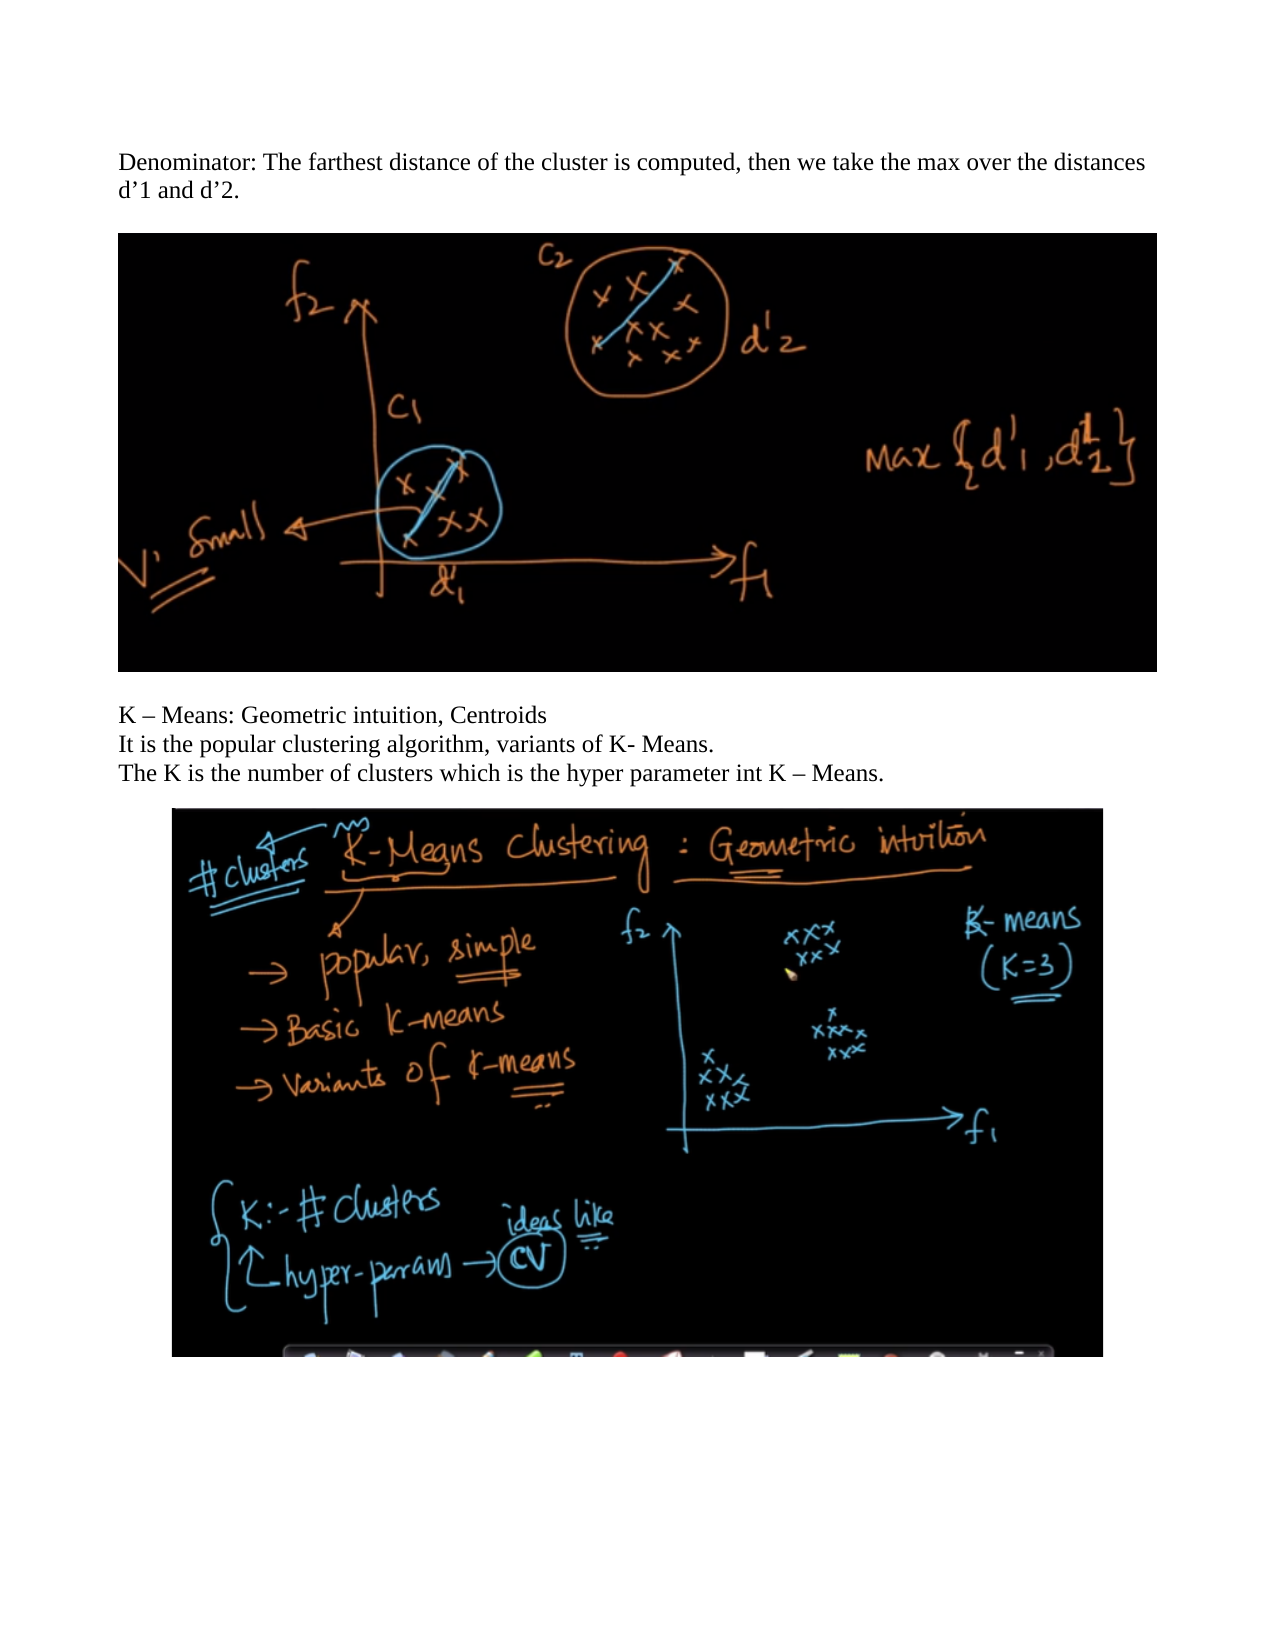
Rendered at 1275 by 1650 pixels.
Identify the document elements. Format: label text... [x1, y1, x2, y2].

picture [118, 233, 1157, 672]
text The K is the number of clusters which is the hyper parameter int K – Means. [118, 758, 1157, 787]
text Denominator: The farthest distance of the cluster is computed, then we take the max over the distances d’1 and d’2. [118, 147, 1157, 204]
text K – Means: Geometric intuition, Centroids [118, 701, 1157, 729]
picture [171, 808, 1104, 1357]
text It is the popular clustering algorithm, variants of K- Means. [118, 729, 1157, 758]
